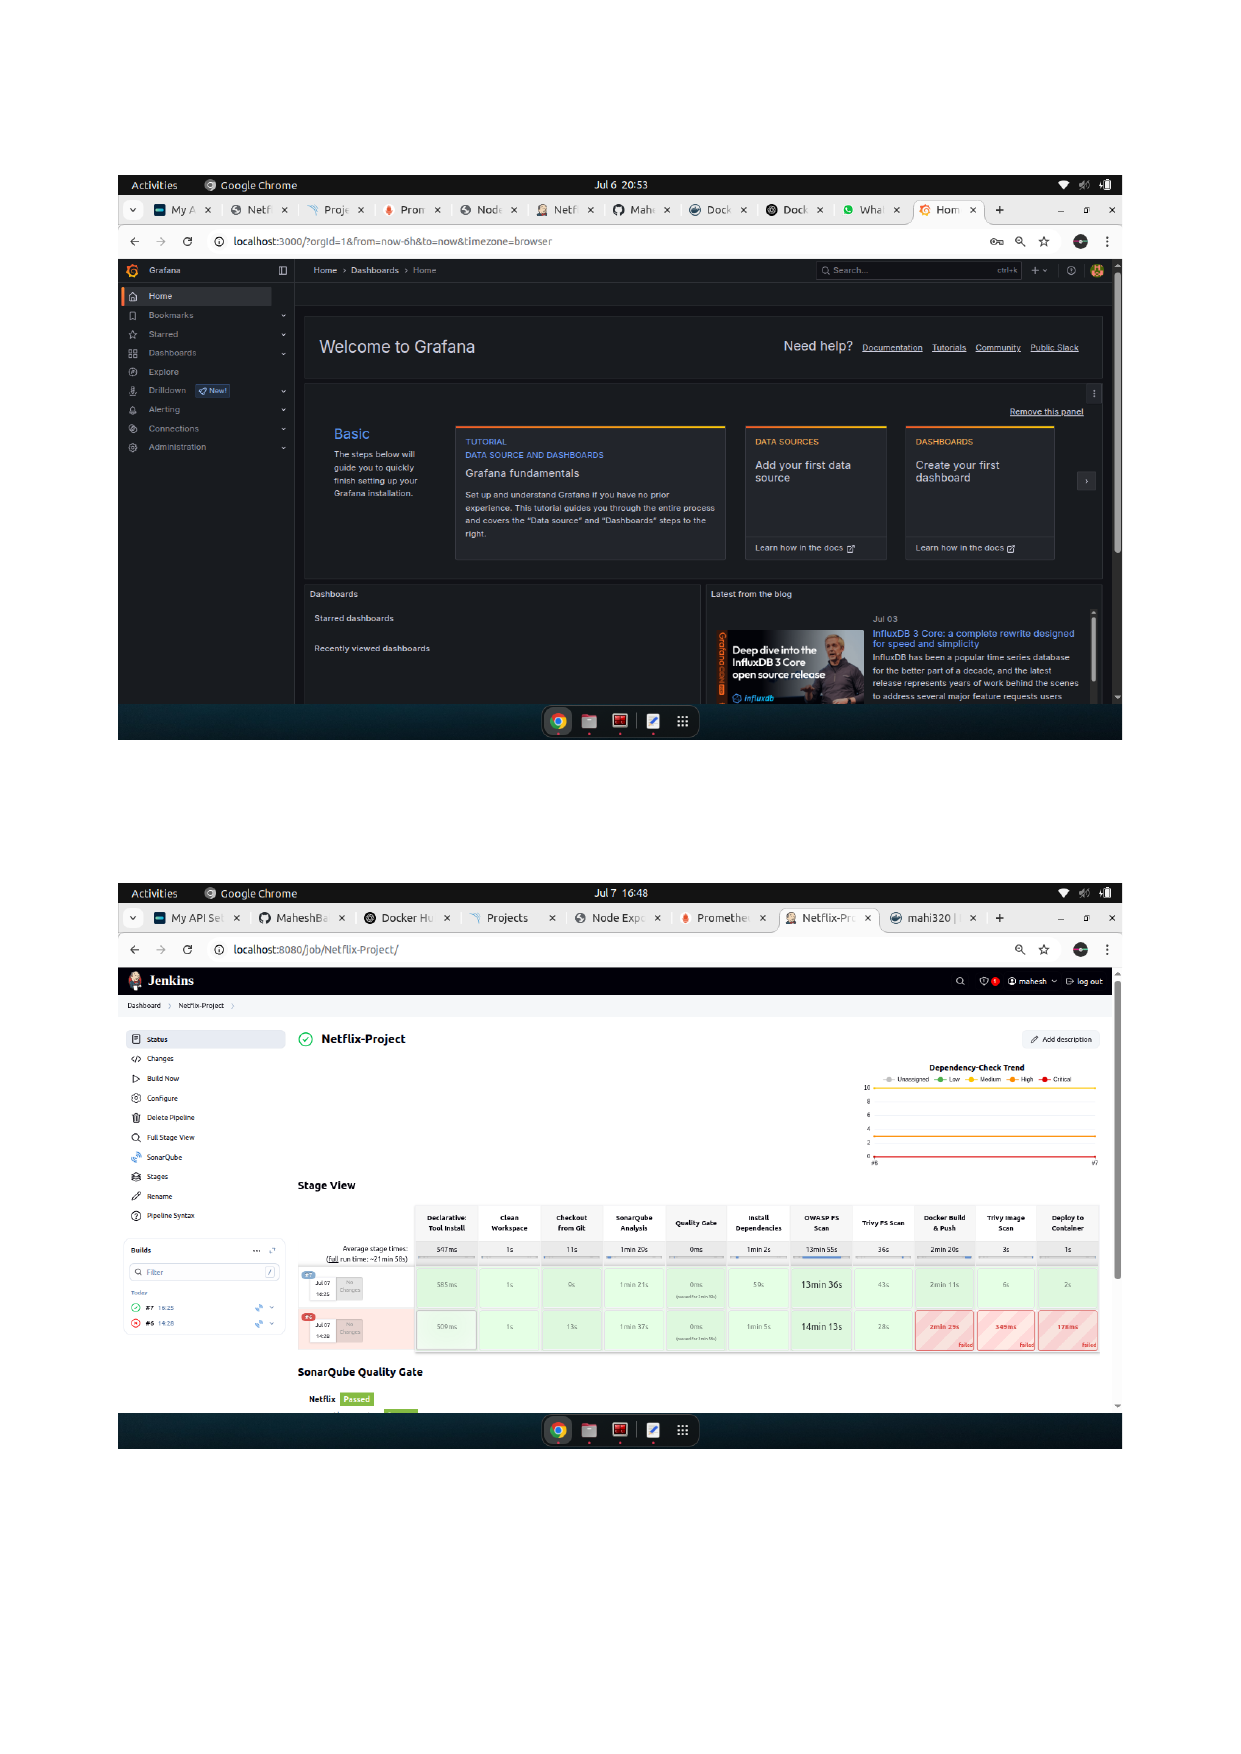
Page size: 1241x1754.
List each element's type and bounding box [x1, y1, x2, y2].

picture [118, 175, 1123, 740]
picture [118, 883, 1123, 1449]
